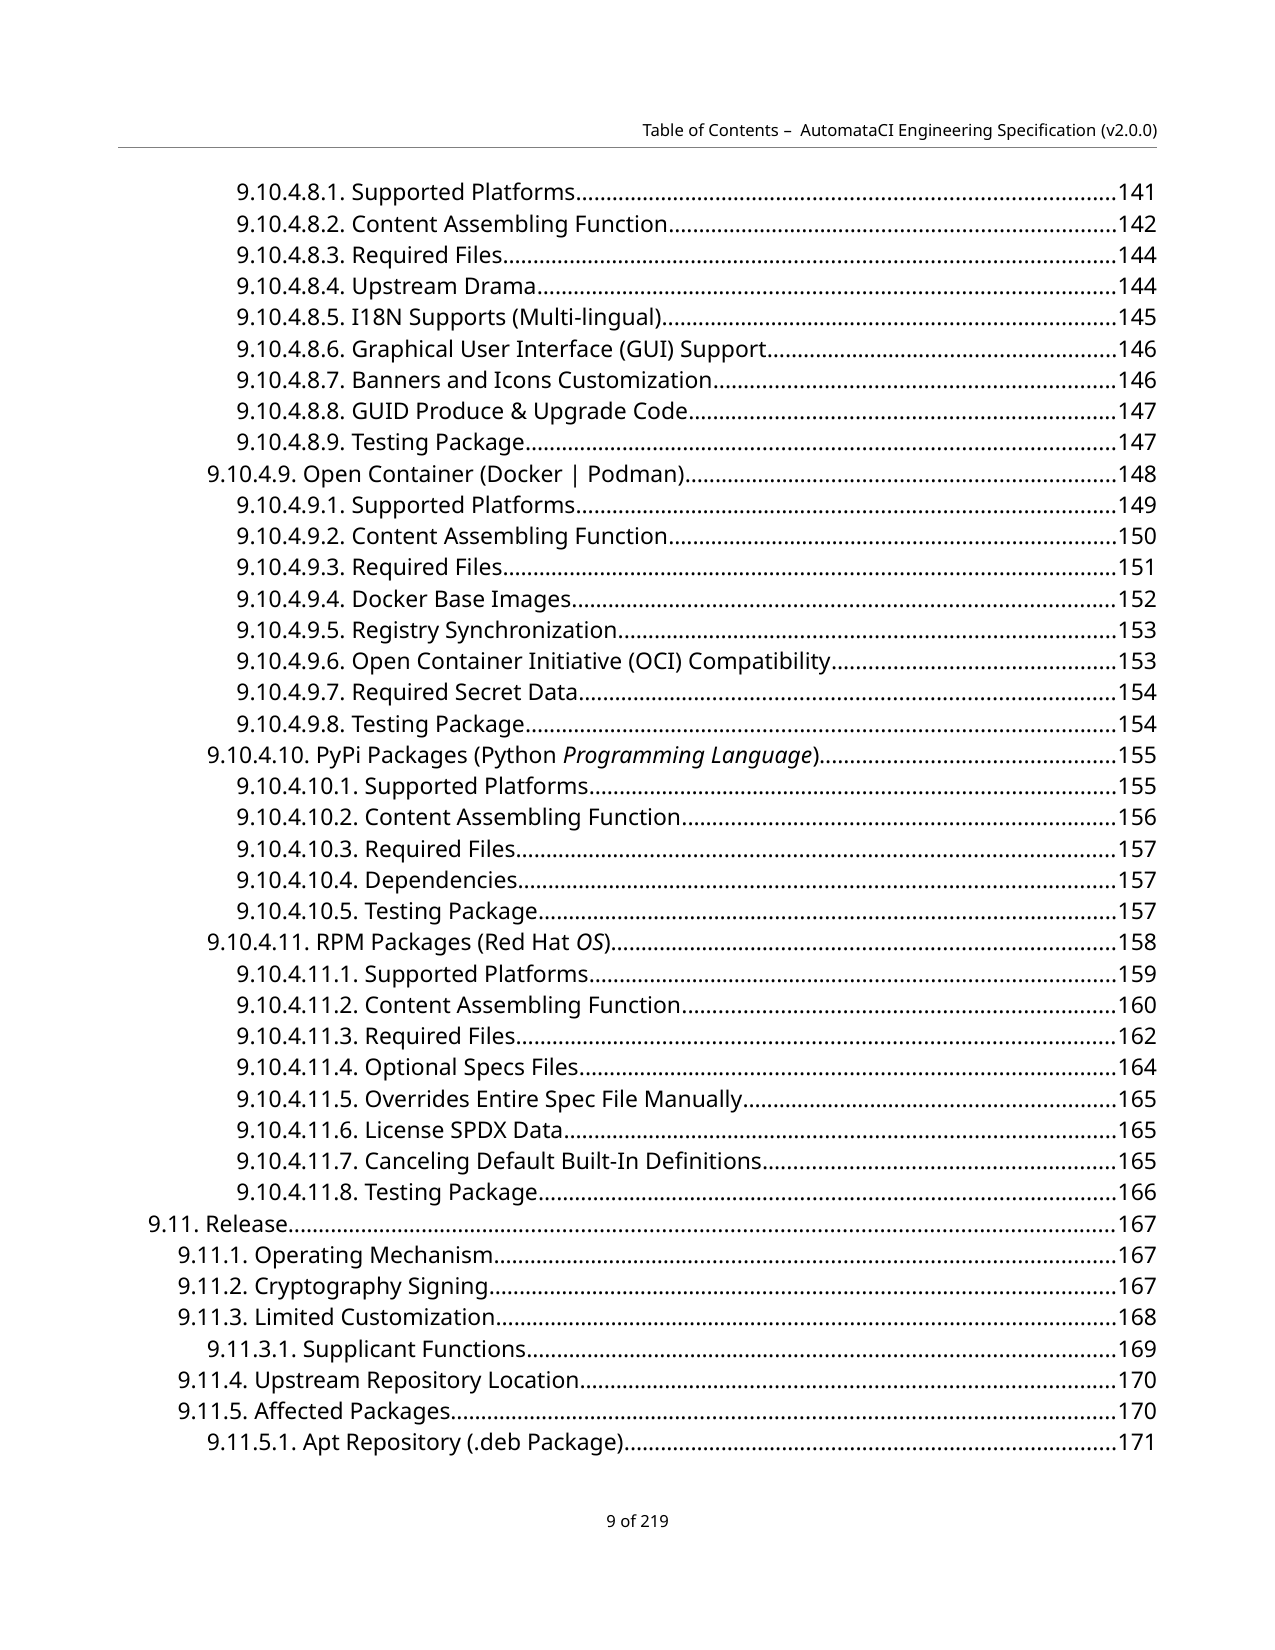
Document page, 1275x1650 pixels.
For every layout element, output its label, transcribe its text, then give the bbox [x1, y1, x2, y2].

text 9.11.5. Affected Packages 170 [177, 1395, 1157, 1426]
text 9.10.4.11.2. Content Assembling Function 160 [236, 989, 1157, 1020]
text 9.10.4.11.6. License SPDX Data 165 [236, 1114, 1157, 1145]
text 9.10.4.10.5. Testing Package 157 [236, 895, 1157, 926]
text 9.10.4.10.3. Required Files 157 [236, 833, 1157, 864]
text 9.10.4.9.2. Content Assembling Function 150 [236, 520, 1157, 551]
text 9.10.4.9.3. Required Files 151 [236, 551, 1157, 583]
text 9.10.4.8.9. Testing Package 147 [236, 426, 1157, 458]
text 9.10.4.9.7. Required Secret Data 154 [236, 676, 1157, 708]
text 9.10.4.10.2. Content Assembling Function 156 [236, 801, 1157, 833]
text 9.10.4.8.7. Banners and Icons Customization 146 [236, 364, 1157, 395]
text 9.10.4.8.8. GUID Produce & Upgrade Code 147 [236, 395, 1157, 426]
text 9.10.4.10.1. Supported Platforms 155 [236, 770, 1157, 801]
text 9.10.4.8.1. Supported Platforms 141 [236, 176, 1157, 208]
text 9.10.4.11.5. Overrides Entire Spec File Manually 165 [236, 1083, 1157, 1114]
text 9.11.1. Operating Mechanism 167 [177, 1239, 1157, 1270]
text 9.10.4.10.4. Dependencies 157 [236, 864, 1157, 895]
text 9.11.3.1. Supplicant Functions 169 [207, 1333, 1157, 1364]
text 9.10.4.10. PyPi Packages (Python Programming Language) 155 [207, 739, 1157, 770]
text 9.10.4.11.1. Supported Platforms 159 [236, 958, 1157, 989]
text 9.11.3. Limited Customization 168 [177, 1301, 1157, 1333]
text 9.10.4.9. Open Container (Docker | Podman) 148 [207, 458, 1157, 489]
text 9.10.4.8.4. Upstream Drama 144 [236, 270, 1157, 301]
text 9.11. Release 167 [148, 1208, 1157, 1239]
text 9.10.4.11.7. Canceling Default Built-In Definitions 165 [236, 1145, 1157, 1176]
text 9.10.4.8.2. Content Assembling Function 142 [236, 208, 1157, 239]
text 9.10.4.9.1. Supported Platforms 149 [236, 489, 1157, 520]
text 9.10.4.9.6. Open Container Initiative (OCI) Compatibility 153 [236, 645, 1157, 676]
text 9.11.5.1. Apt Repository (.deb Package) 171 [207, 1426, 1157, 1458]
text 9.10.4.9.4. Docker Base Images 152 [236, 583, 1157, 614]
text 9.10.4.9.8. Testing Package 154 [236, 708, 1157, 739]
text 9.10.4.8.6. Graphical User Interface (GUI) Support 146 [236, 333, 1157, 364]
text 9.10.4.11. RPM Packages (Red Hat OS) 158 [207, 926, 1157, 958]
text 9.10.4.11.3. Required Files 162 [236, 1020, 1157, 1051]
text 9.10.4.8.5. I18N Supports (Multi-lingual) 145 [236, 301, 1157, 333]
text 9.10.4.8.3. Required Files 144 [236, 239, 1157, 270]
text 9.10.4.11.8. Testing Package 166 [236, 1176, 1157, 1208]
text 9.11.4. Upstream Repository Location 170 [177, 1364, 1157, 1395]
text 9.11.2. Cryptography Signing 167 [177, 1270, 1157, 1301]
text 9.10.4.9.5. Registry Synchronization 153 [236, 614, 1157, 645]
text 9.10.4.11.4. Optional Specs Files 164 [236, 1051, 1157, 1083]
